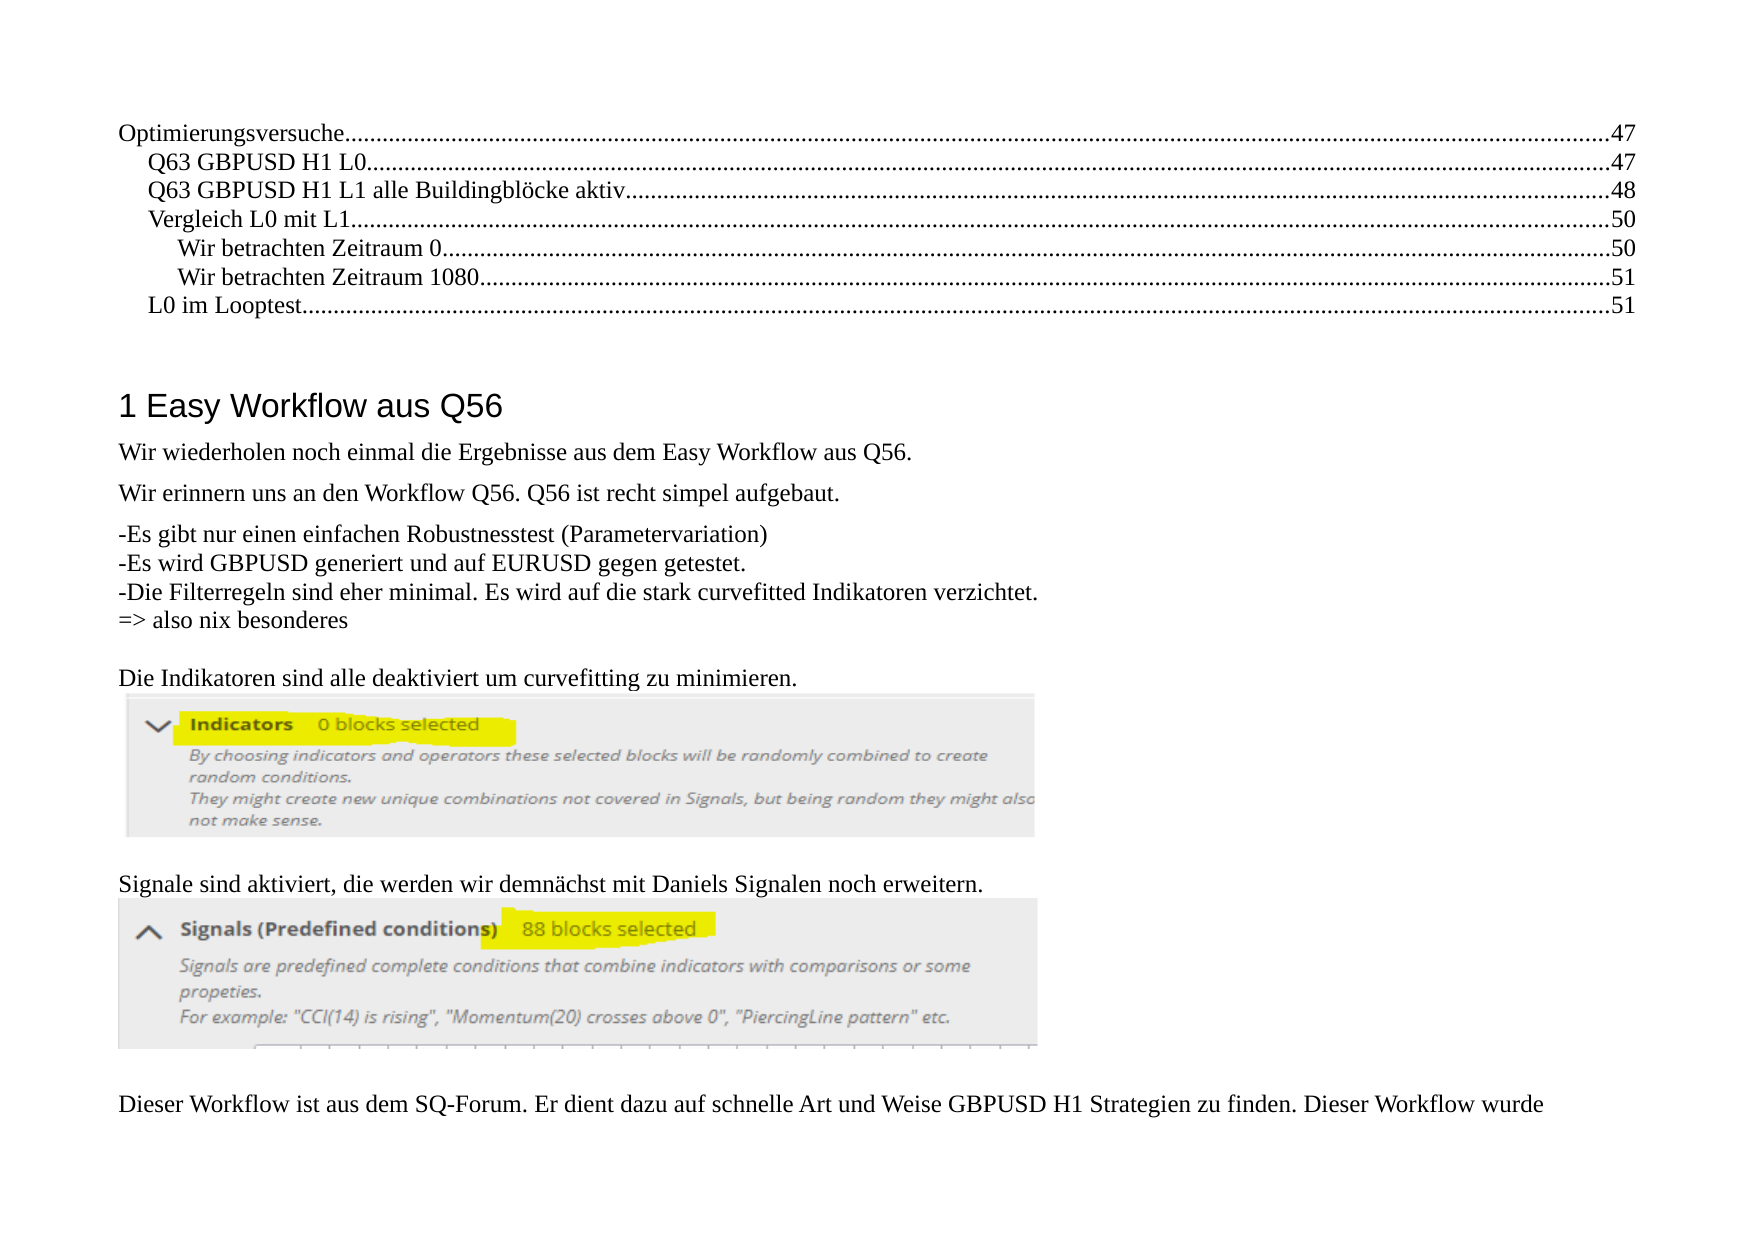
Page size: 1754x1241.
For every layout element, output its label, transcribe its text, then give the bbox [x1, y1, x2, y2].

text L0 im Looptest 51 [148, 291, 1636, 319]
text Wir erinnern uns an den Workflow Q56. Q56 ist recht simpel aufgebaut. [118, 478, 1636, 507]
text Optimierungsversuche 47 [118, 118, 1636, 147]
text -Es gibt nur einen einfachen Robustnesstest (Parametervariation) -Es wird GBPUSD generiert und auf EURUSD gegen getestet. -Die Filterregeln sind eher minimal. Es wird auf die stark curvefitted Indikatoren verzichtet. => also nix besonderes Die Indikatoren sind alle deaktiviert um curvefitting zu minimieren. Signale sind aktiviert, die werden wir demnächst mit Daniels Signalen noch erweitern. [118, 519, 1636, 1048]
text Q63 GBPUSD H1 L1 alle Buildingblöcke aktiv 48 [148, 176, 1636, 204]
text Vergleich L0 mit L1 50 [148, 204, 1636, 233]
text Wir betrachten Zeitraum 0 50 [177, 233, 1636, 262]
picture [118, 898, 1041, 1049]
subtitle 1 Easy Workflow aus Q56 [118, 386, 1636, 424]
picture [118, 691, 1038, 841]
text Q63 GBPUSD H1 L0 47 [148, 147, 1636, 176]
text Wir betrachten Zeitraum 1080 51 [177, 262, 1636, 291]
text Dieser Workflow ist aus dem SQ-Forum. Er dient dazu auf schnelle Art und Weise GBPUSD H1 Strategien zu finden. Dieser Workflow wurde [118, 1089, 1636, 1118]
text Wir wiederholen noch einmal die Ergebnisse aus dem Easy Workflow aus Q56. [118, 437, 1636, 466]
